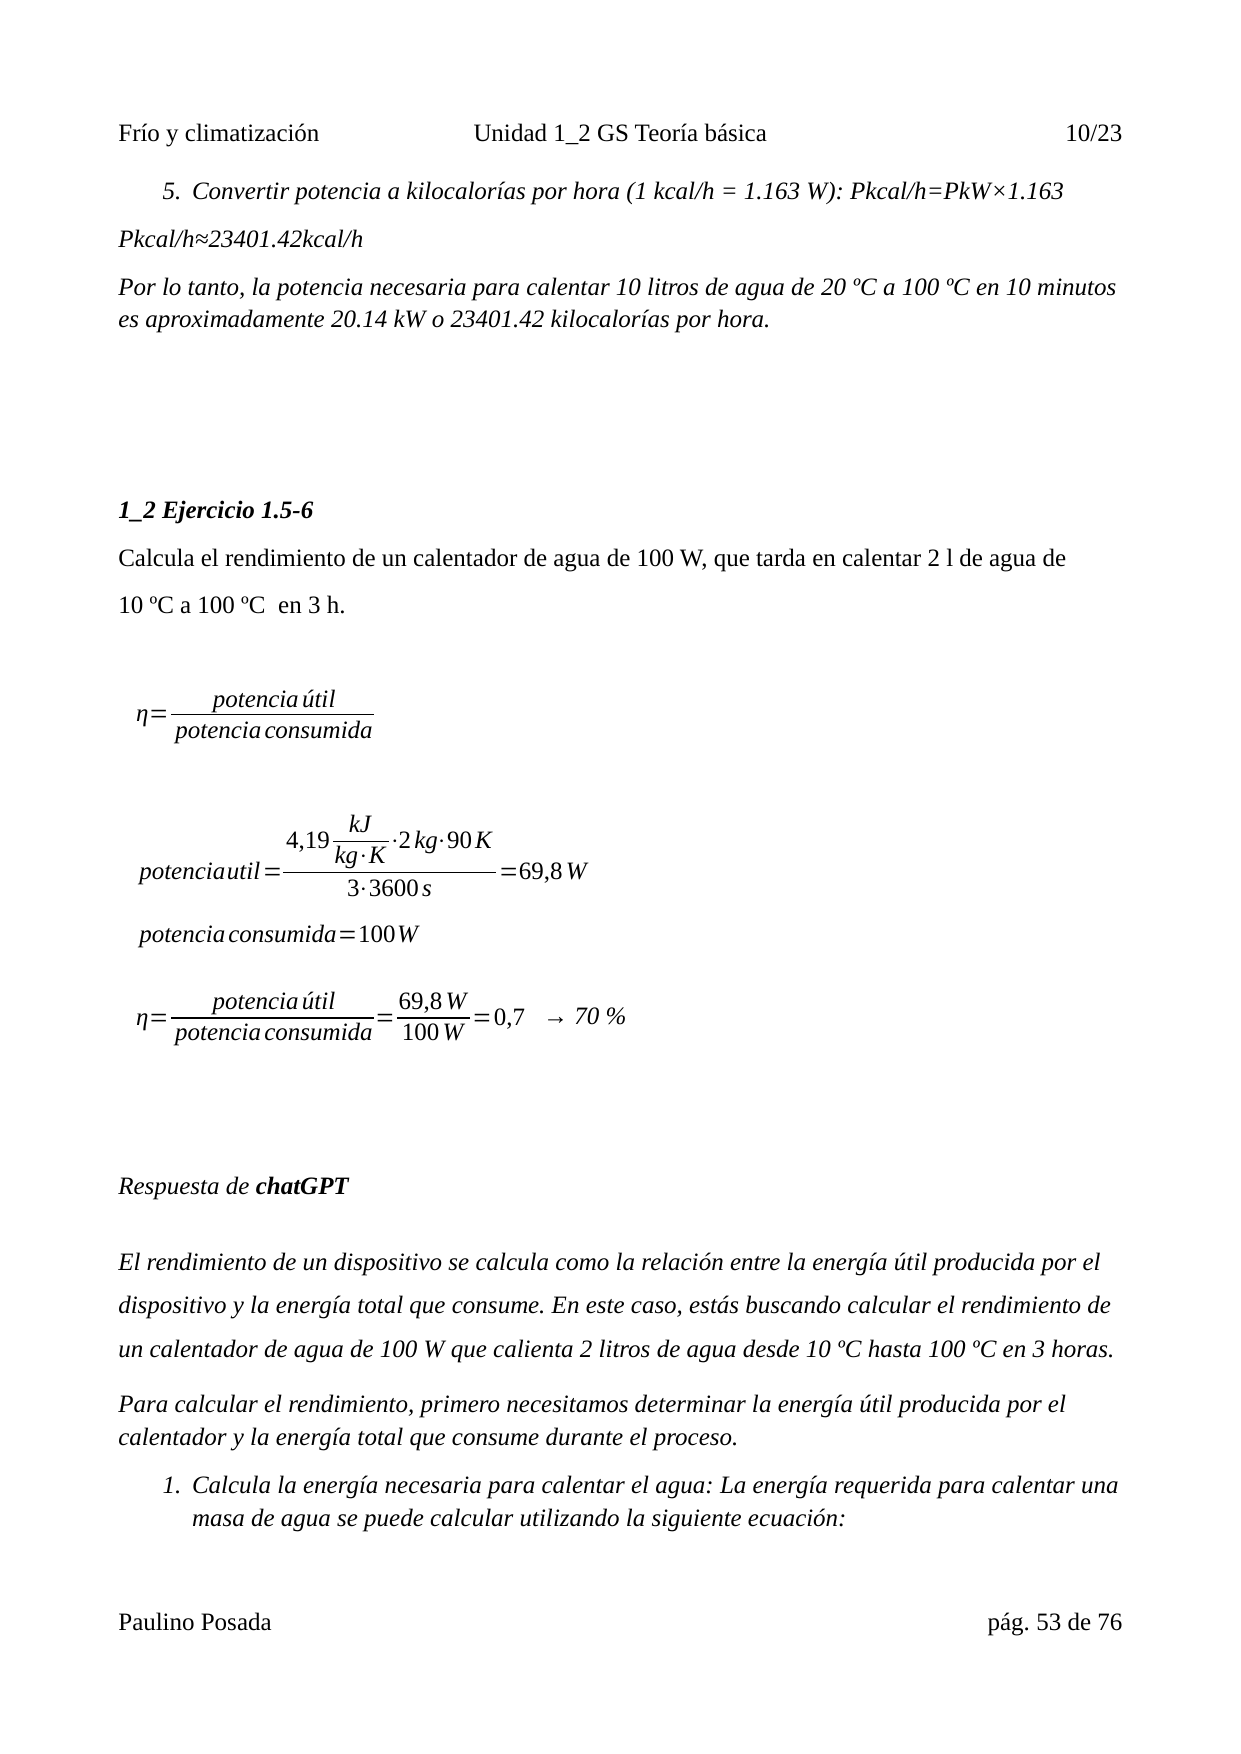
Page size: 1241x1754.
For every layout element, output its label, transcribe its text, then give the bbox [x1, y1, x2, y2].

text El rendimiento de un dispositivo se calcula como la relación entre la energía útil producida por el dispositivo y la energía total que consume. En este caso, estás buscando calcular el rendimiento de un calentador de agua de 100 W que calienta 2 litros de agua desde 10 ºC hasta 100 ºC en 3 horas. [118, 1247, 1122, 1362]
text 1_2 Ejercicio 1.5-6 [118, 495, 1122, 524]
text → 70 % [118, 988, 1122, 1047]
text Para calcular el rendimiento, primero necesitamos determinar la energía útil producida por el calentador y la energía total que consume durante el proceso. [118, 1389, 1122, 1451]
text Respuesta de chatGPT [118, 1171, 1122, 1200]
text Por lo tanto, la potencia necesaria para calentar 10 litros de agua de 20 ºC a 100 ºC en 10 minutos es aproximadamente 20.14 kW o 23401.42 kilocalorías por hora. [118, 272, 1122, 333]
text Calcula el rendimiento de un calentador de agua de 100 W, que tarda en calentar 2 l de agua de [118, 543, 1122, 571]
text 10 ºC a 100 ºC en 3 h. [118, 590, 1122, 619]
list Calcula la energía necesaria para calentar el agua: La energía requerida para calentar una masa de agua se puede calcular utilizando la siguiente ecuación: [162, 1470, 1122, 1532]
list Convertir potencia a kilocalorías por hora (1 kcal/h = 1.163 W): Pkcal/h​=PkW​×1.163 [162, 176, 1122, 205]
text Pkcal/h​≈23401.42kcal/h [118, 224, 1122, 253]
